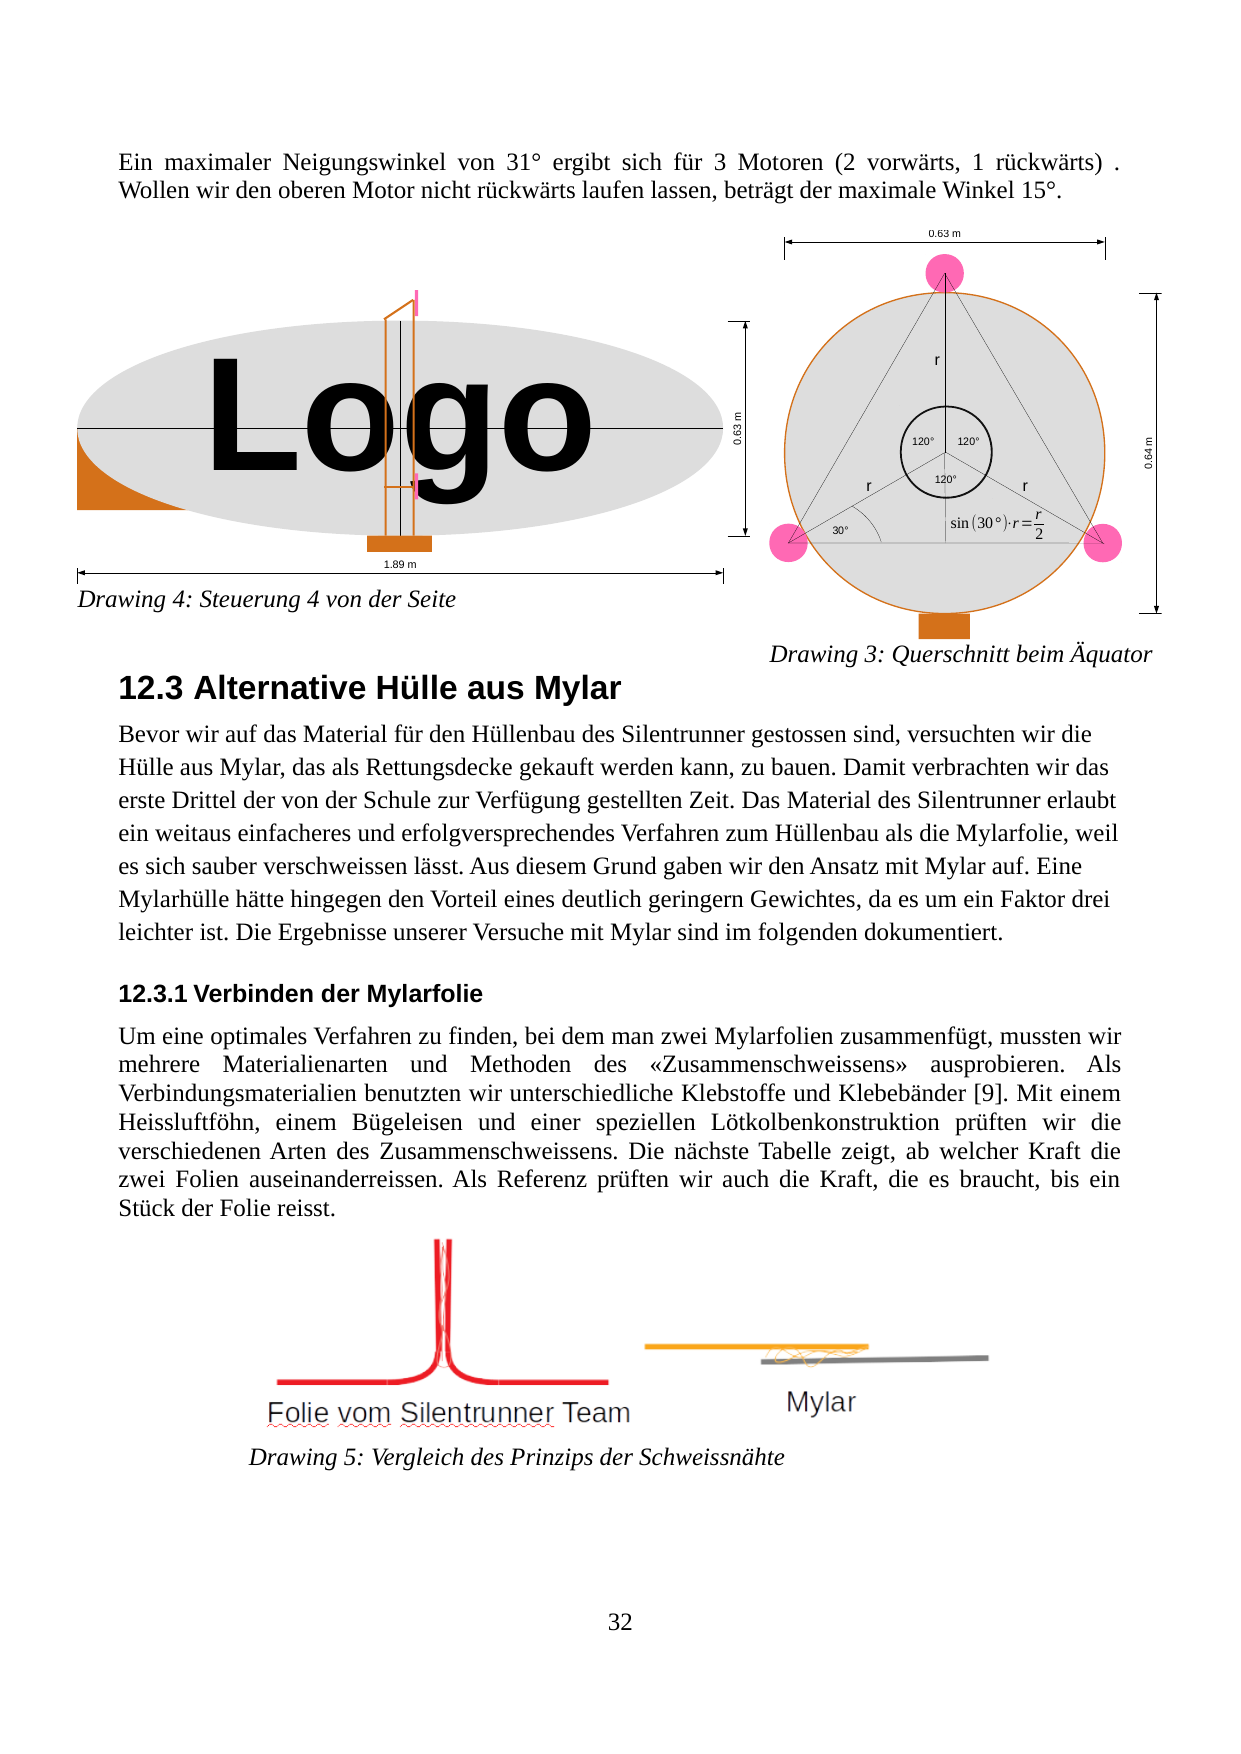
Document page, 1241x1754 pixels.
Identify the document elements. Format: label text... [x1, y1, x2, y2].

subtitle Alternative Hülle aus Mylar [77, 225, 1122, 707]
text [769, 210, 1162, 222]
text Um eine optimales Verfahren zu finden, bei dem man zwei Mylarfolien zusammenfügt, mussten wir mehrere Materialienarten und Methoden des «Zusammenschweissens» ausprobieren. Als Verbindungsmaterialien benutzten wir unterschiedliche Klebstoffe und Klebebänder [9]. Mit einem Heissluftföhn, einem Bügeleisen und einer speziellen Lötkolbenkonstruktion prüften wir die verschiedenen Arten des Zusammenschweissens. Die nächste Tabelle zeigt, ab welcher Kraft die zwei Folien auseinanderreissen. Als Referenz prüften wir auch die Kraft, die es braucht, bis ein Stück der Folie reisst. [118, 1021, 1122, 1222]
picture [256, 1235, 992, 1443]
text Bevor wir auf das Material für den Hüllenbau des Silentrunner gestossen sind, versuchten wir die Hülle aus Mylar, das als Rettungsdecke gekauft werden kann, zu bauen. Damit verbrachten wir das erste Drittel der von der Schule zur Verfügung gestellten Zeit. Das Material des Silentrunner erlaubt ein weitaus einfacheres und erfolgversprechendes Verfahren zum Hüllenbau als die Mylarfolie, weil es sich sauber verschweissen lässt. Aus diesem Grund gaben wir den Ansatz mit Mylar auf. Eine Mylarhülle hätte hingegen den Vorteil eines deutlich geringern Gewichtes, da es um ein Faktor drei leichter ist. Die Ergebnisse unserer Versuche mit Mylar sind im folgenden dokumentiert. [118, 719, 1122, 946]
subtitle Verbinden der Mylarfolie [118, 979, 1122, 1008]
text Drawing 3: Querschnitt beim Äquator [769, 222, 1162, 668]
text Drawing 5: Vergleich des Prinzips der Schweissnähte [249, 1241, 992, 1471]
text Ein maximaler Neigungswinkel von 31° ergibt sich für 3 Motoren (2 vorwärts, 1 rückwärts) . Wollen wir den oberen Motor nicht rückwärts laufen lassen, beträgt der maximale Winkel 15°. [118, 147, 1122, 204]
text Drawing 4: Steuerung 4 von der Seite [77, 283, 751, 613]
